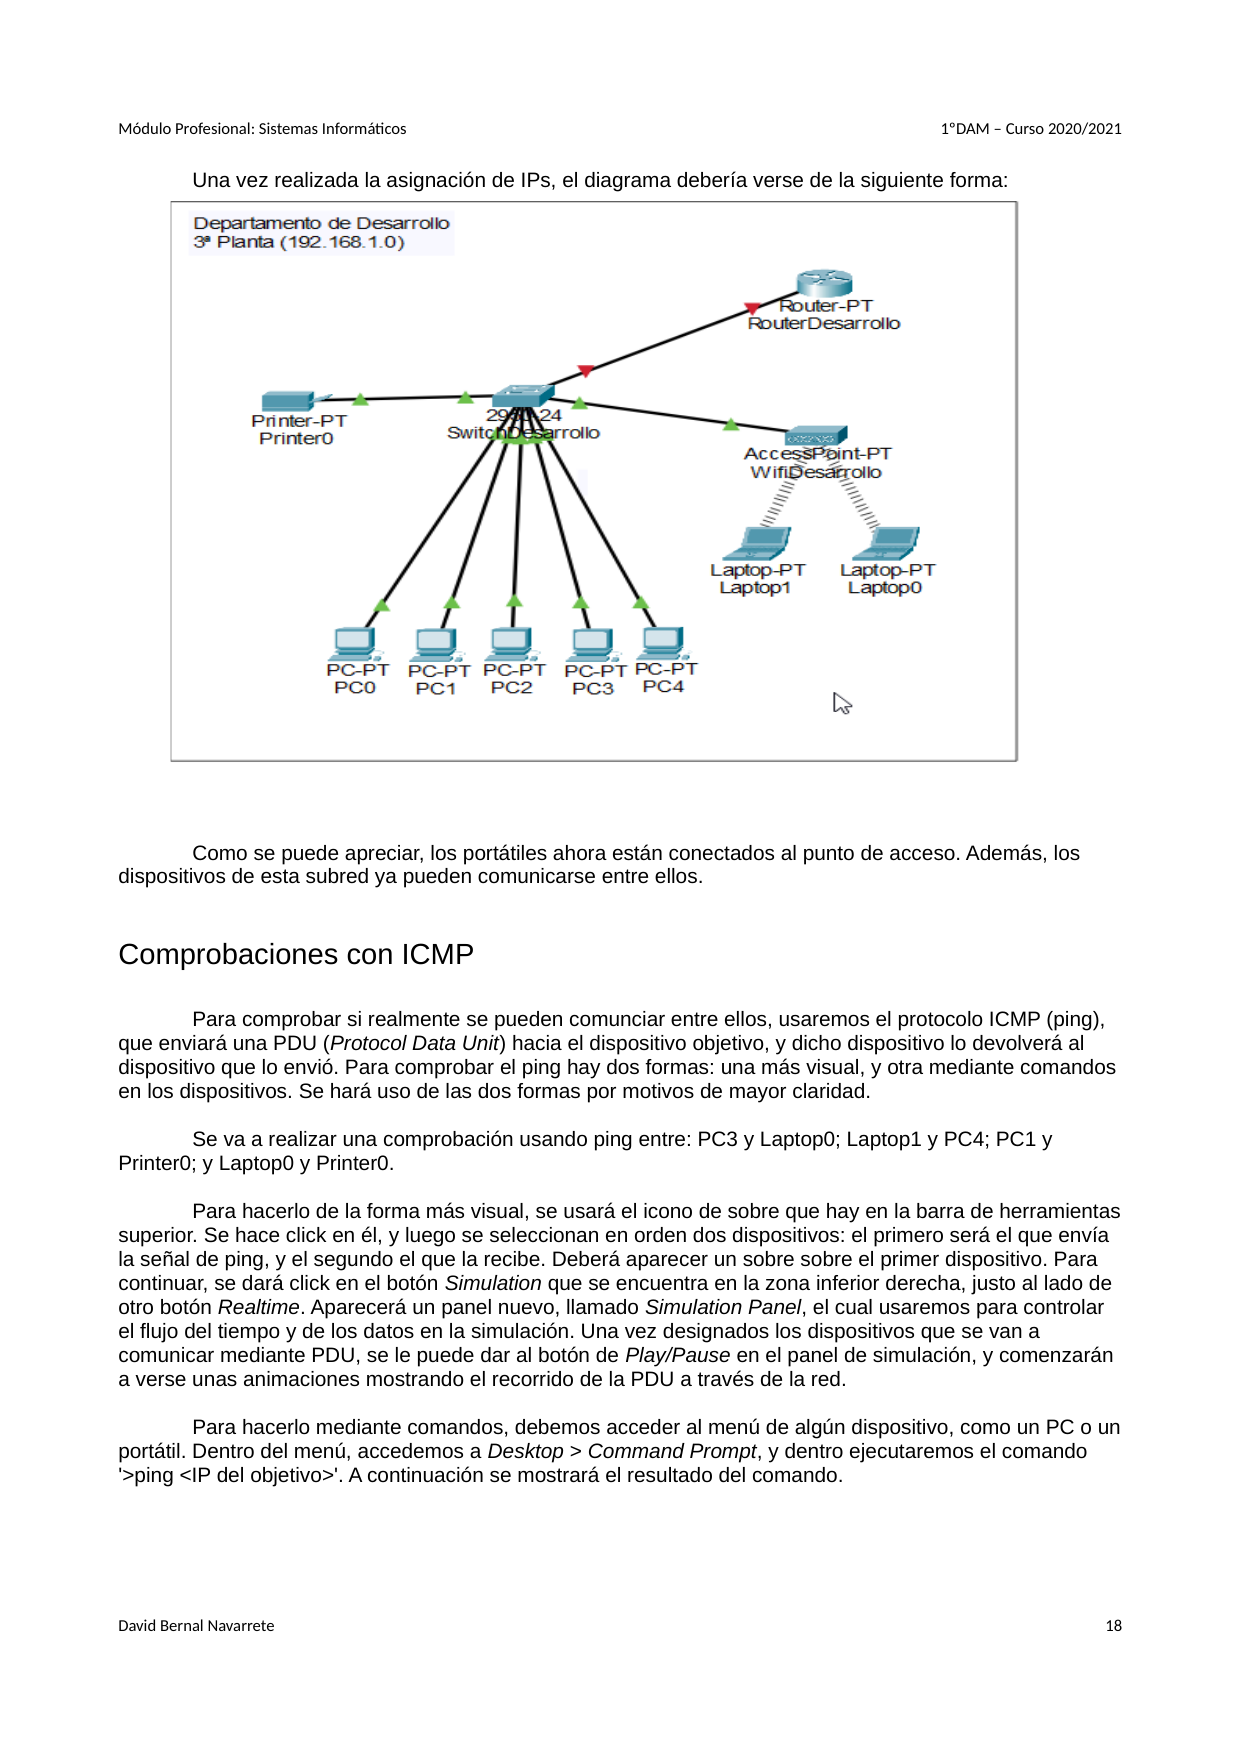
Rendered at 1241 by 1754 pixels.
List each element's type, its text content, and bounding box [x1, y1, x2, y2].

text Se va a realizar una comprobación usando ping entre: PC3 y Laptop0; Laptop1 y PC4; PC1 y Printer0; y Laptop0 y Printer0. [118, 1127, 1122, 1175]
subtitle Comprobaciones con ICMP [118, 937, 1122, 971]
text Como se puede apreciar, los portátiles ahora están conectados al punto de acceso. Además, los dispositivos de esta subred ya pueden comunicarse entre ellos. [118, 840, 1122, 888]
picture [170, 201, 1030, 769]
text Una vez realizada la asignación de IPs, el diagrama debería verse de la siguiente forma: [118, 168, 1122, 192]
text Para hacerlo mediante comandos, debemos acceder al menú de algún dispositivo, como un PC o un portátil. Dentro del menú, accedemos a Desktop > Command Prompt, y dentro ejecutaremos el comando '>ping <IP del objetivo>'. A continuación se mostrará el resultado del comando. [118, 1414, 1122, 1486]
text Para comprobar si realmente se pueden comunciar entre ellos, usaremos el protocolo ICMP (ping), que enviará una PDU (Protocol Data Unit) hacia el dispositivo objetivo, y dicho dispositivo lo devolverá al dispositivo que lo envió. Para comprobar el ping hay dos formas: una más visual, y otra mediante comandos en los dispositivos. Se hará uso de las dos formas por motivos de mayor claridad. [118, 1007, 1122, 1103]
text Para hacerlo de la forma más visual, se usará el icono de sobre que hay en la barra de herramientas superior. Se hace click en él, y luego se seleccionan en orden dos dispositivos: el primero será el que envía la señal de ping, y el segundo el que la recibe. Deberá aparecer un sobre sobre el primer dispositivo. Para continuar, se dará click en el botón Simulation que se encuentra en la zona inferior derecha, justo al lado de otro botón Realtime. Aparecerá un panel nuevo, llamado Simulation Panel, el cual usaremos para controlar el flujo del tiempo y de los datos en la simulación. Una vez designados los dispositivos que se van a comunicar mediante PDU, se le puede dar al botón de Play/Pause en el panel de simulación, y comenzarán a verse unas animaciones mostrando el recorrido de la PDU a través de la red. [118, 1199, 1122, 1391]
